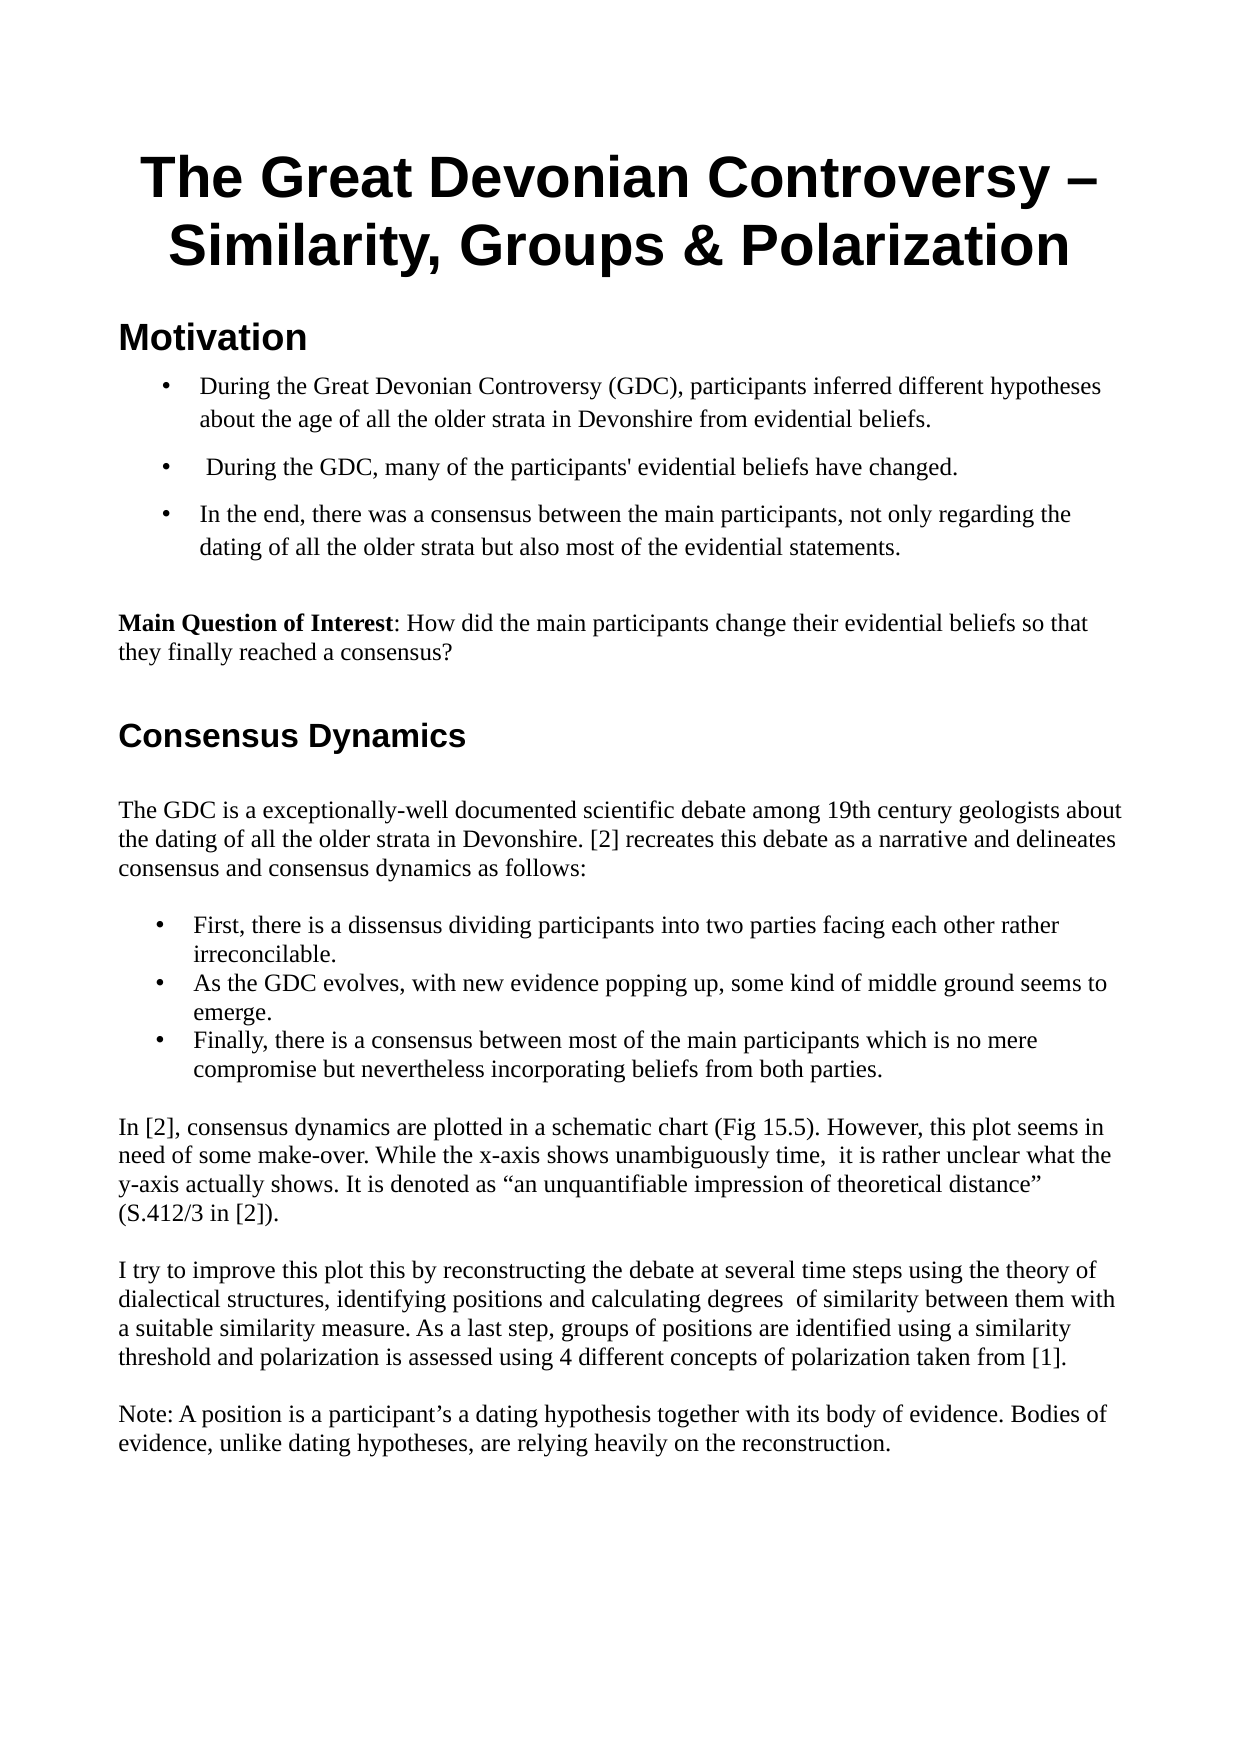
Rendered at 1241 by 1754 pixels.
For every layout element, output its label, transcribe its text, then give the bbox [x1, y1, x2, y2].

list During the GDC, many of the participants' evidential beliefs have changed. [162, 452, 1122, 480]
list In the end, there was a consensus between the main participants, not only regarding the dating of all the older strata but also most of the evidential statements. [162, 499, 1122, 561]
list Finally, there is a consensus between most of the main participants which is no mere compromise but nevertheless incorporating beliefs from both parties. [156, 1026, 1122, 1083]
text Main Question of Interest: How did the main participants change their evidential beliefs so that they finally reached a consensus? [118, 608, 1122, 666]
subtitle Consensus Dynamics [118, 716, 1122, 754]
subtitle Motivation [118, 315, 1122, 358]
list During the Great Devonian Controversy (GDC), participants inferred different hypotheses about the age of all the older strata in Devonshire from evidential beliefs. [162, 371, 1122, 433]
text I try to improve this plot this by reconstructing the debate at several time steps using the theory of dialectical structures, identifying positions and calculating degrees of similarity between them with a suitable similarity measure. As a last step, groups of positions are identified using a similarity threshold and polarization is assessed using 4 different concepts of polarization taken from [1]. [118, 1256, 1122, 1371]
text In [2], consensus dynamics are plotted in a schematic chart (Fig 15.5). However, this plot seems in need of some make-over. While the x-axis shows unambiguously time, it is rather unclear what the y-axis actually shows. It is denoted as “an unquantifiable impression of theoretical distance” (S.412/3 in [2]). [118, 1112, 1122, 1227]
title The Great Devonian Controversy – Similarity, Groups & Polarization [118, 143, 1122, 277]
list First, there is a dissensus dividing participants into two parties facing each other rather irreconcilable. [156, 911, 1122, 968]
text Note: A position is a participant’s a dating hypothesis together with its body of evidence. Bodies of evidence, unlike dating hypotheses, are relying heavily on the reconstruction. [118, 1399, 1122, 1457]
text The GDC is a exceptionally-well documented scientific debate among 19th century geologists about the dating of all the older strata in Devonshire. [2] recreates this debate as a narrative and delineates consensus and consensus dynamics as follows: [118, 796, 1122, 882]
list As the GDC evolves, with new evidence popping up, some kind of middle ground seems to emerge. [156, 968, 1122, 1026]
